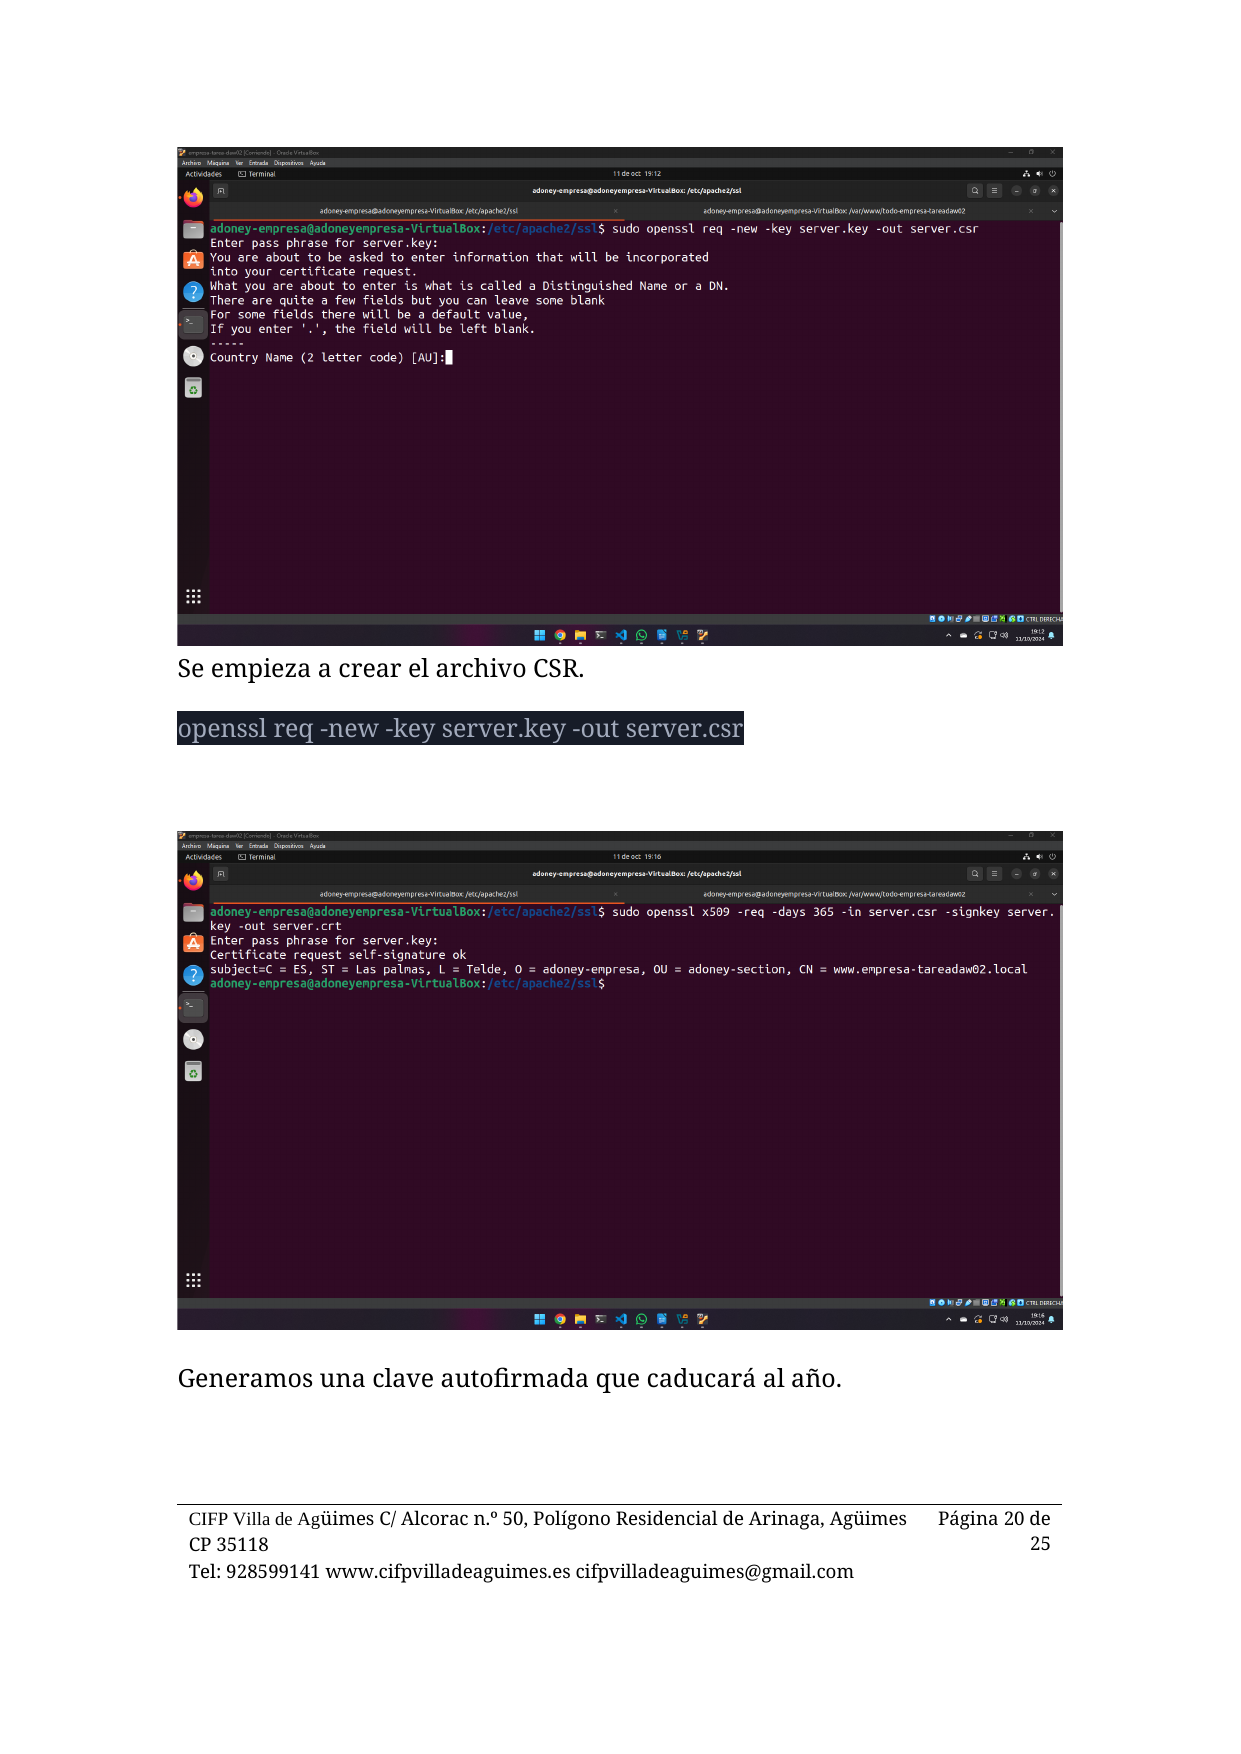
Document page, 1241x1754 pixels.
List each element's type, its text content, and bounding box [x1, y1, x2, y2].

picture [177, 831, 1063, 1330]
text Se empieza a crear el archivo CSR. [177, 646, 1063, 685]
text Generamos una clave autofirmada que caducará al año. [177, 1330, 1063, 1394]
picture [177, 147, 1063, 646]
text openssl req -new -key server.key -out server.csr [177, 711, 1063, 745]
